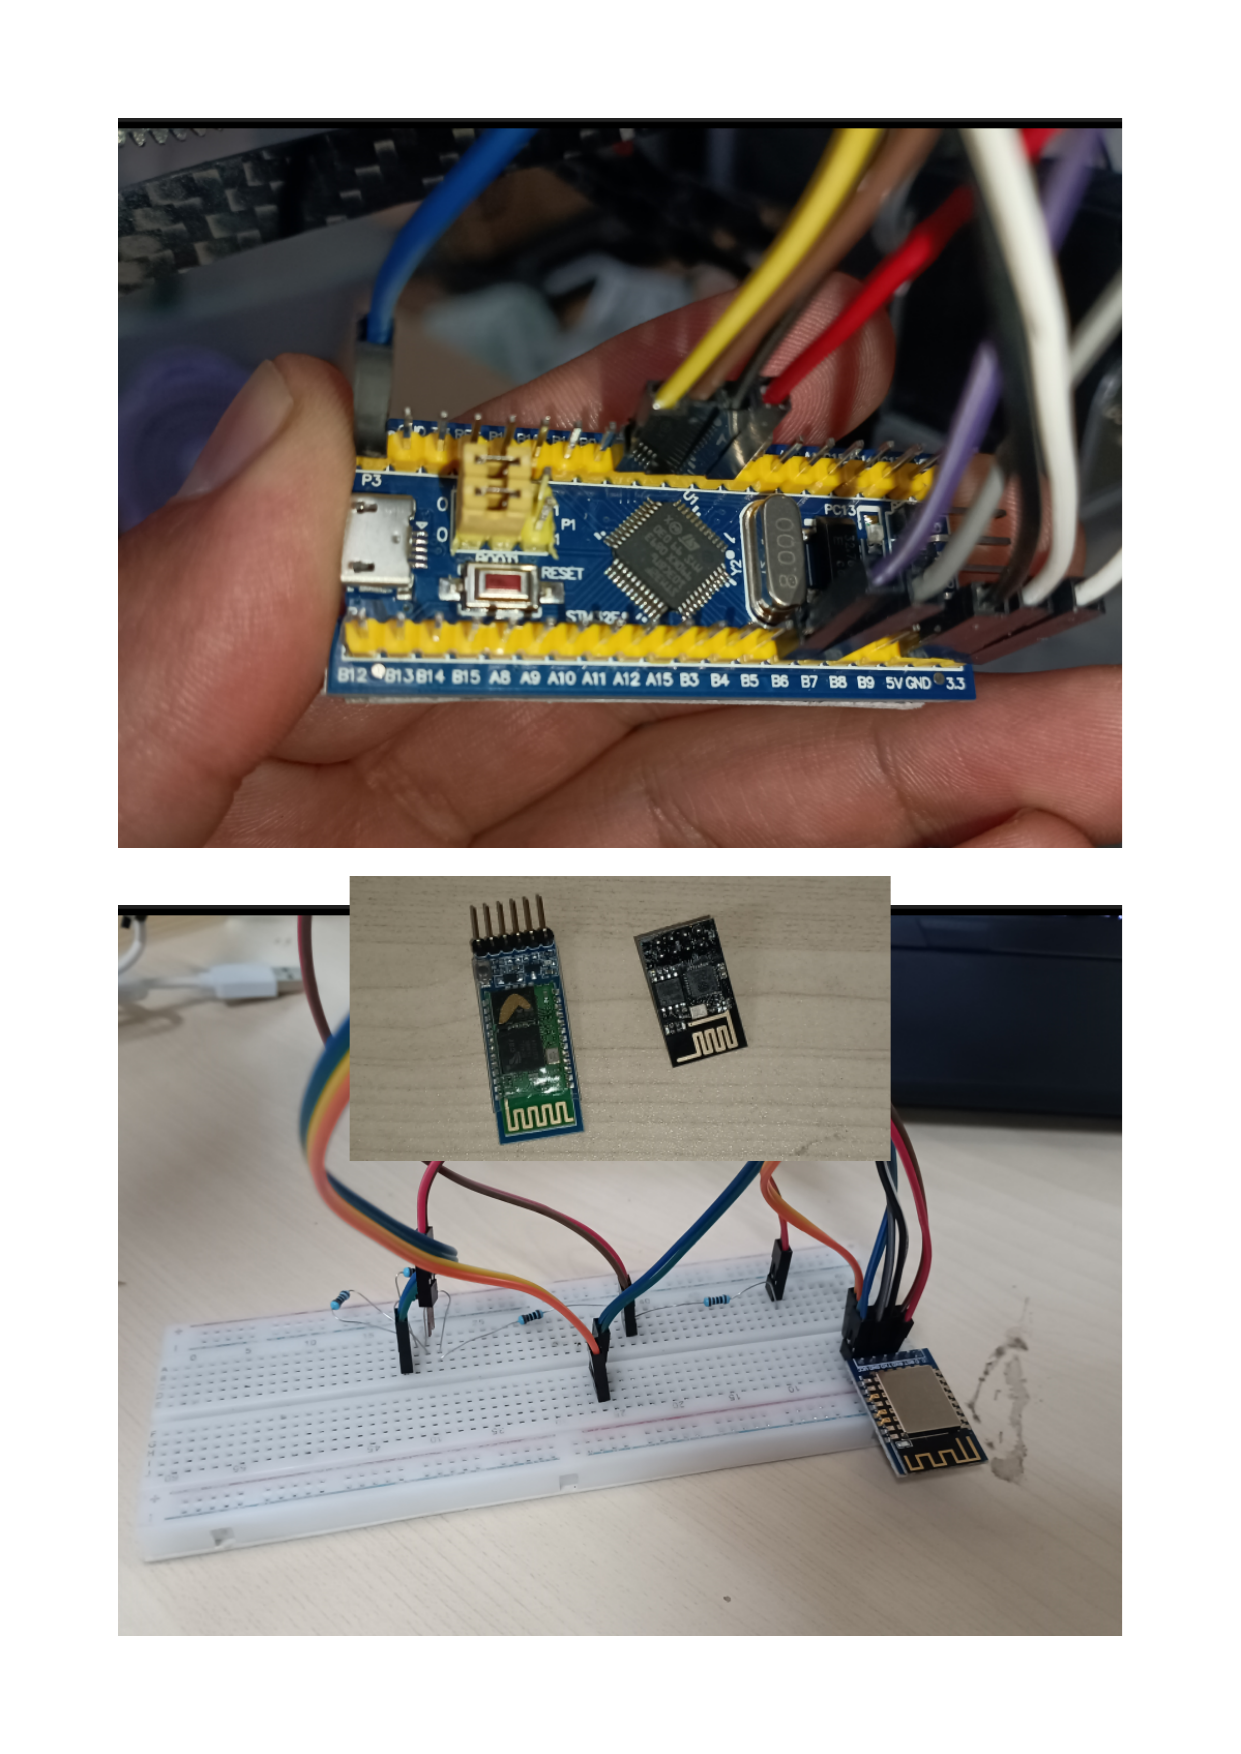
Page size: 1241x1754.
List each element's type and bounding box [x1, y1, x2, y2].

picture [118, 118, 1123, 848]
picture [118, 876, 1123, 1636]
